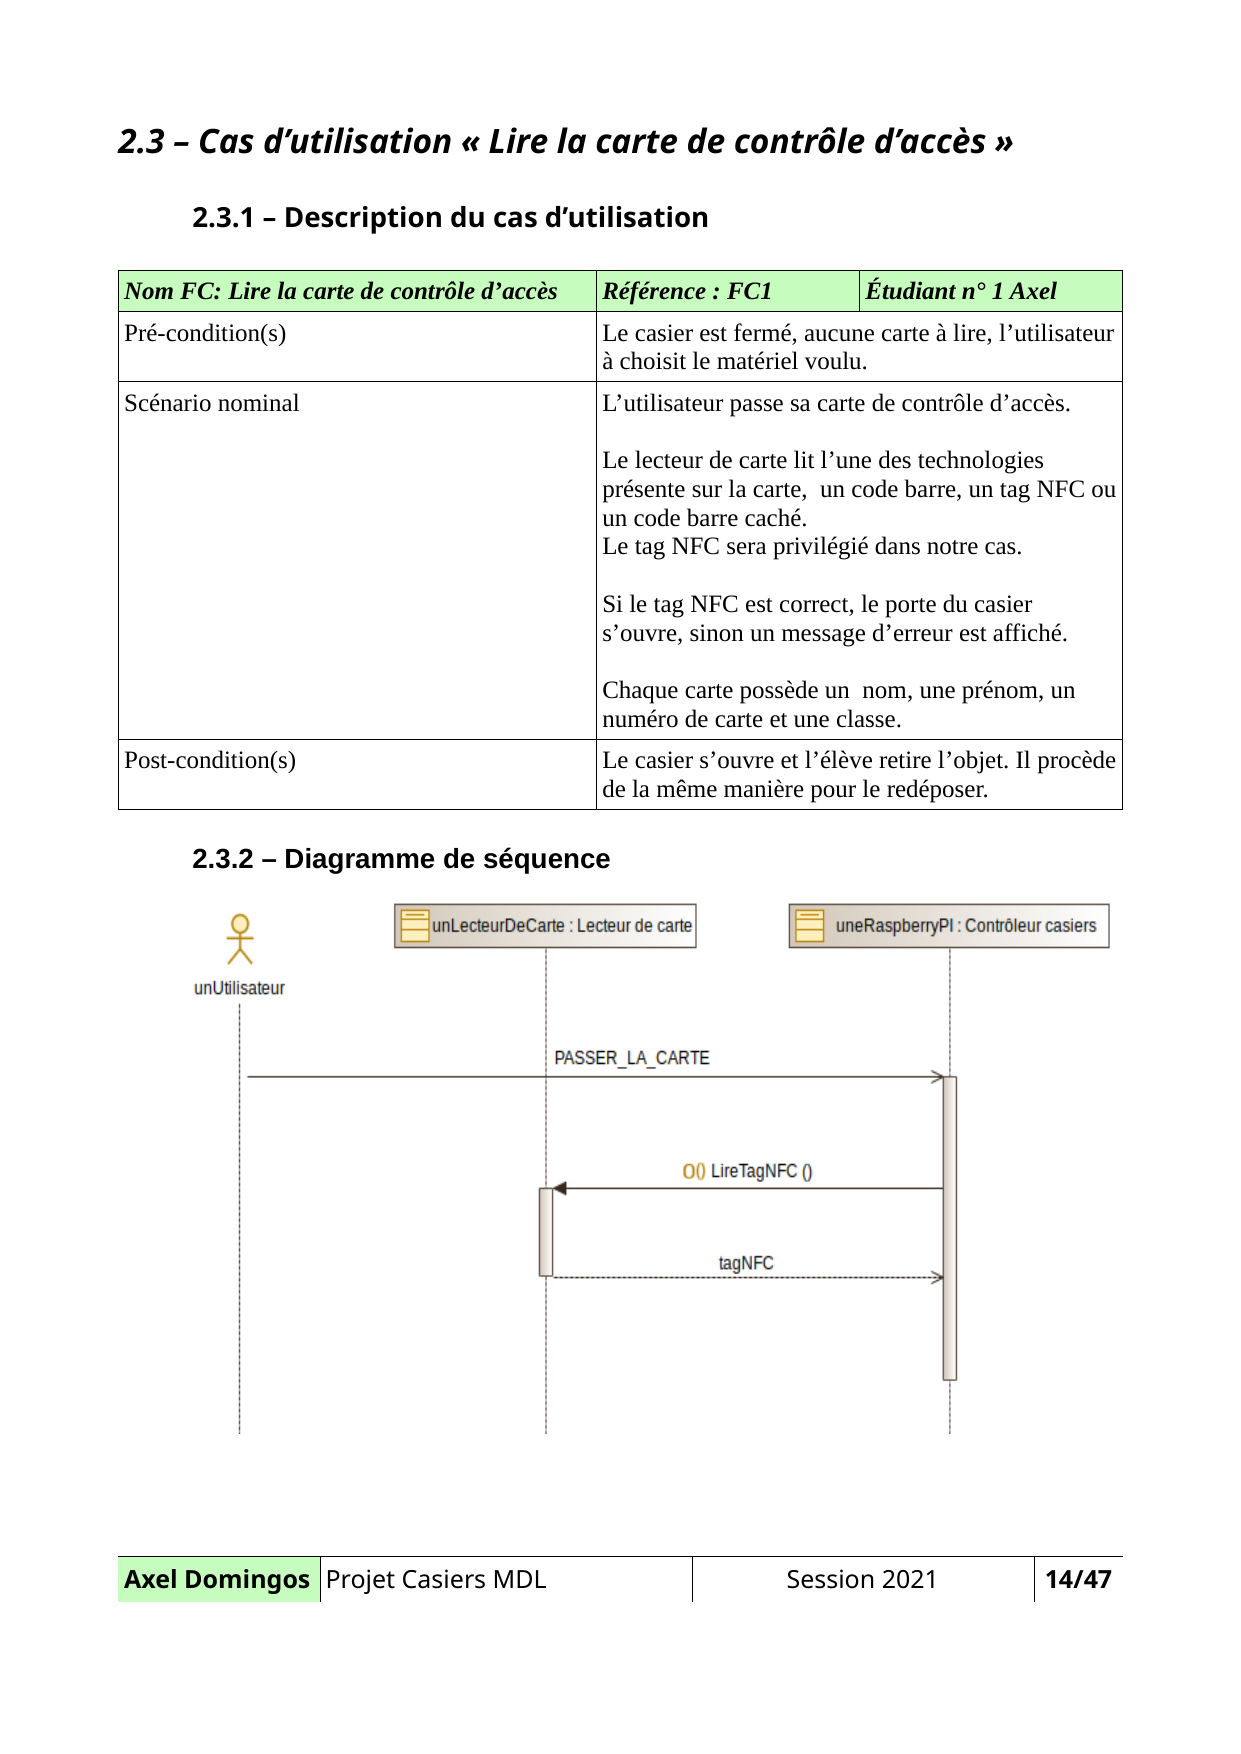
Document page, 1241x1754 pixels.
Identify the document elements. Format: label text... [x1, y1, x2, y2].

table_cell Scénario nominal [119, 382, 596, 738]
subtitle 2.3.1 – Description du cas d’utilisation [118, 198, 1122, 236]
table_header Nom FC: Lire la carte de contrôle d’accès [119, 271, 596, 311]
table_cell Post-condition(s) [119, 740, 596, 808]
table_cell Le casier est fermé, aucune carte à lire, l’utilisateur à choisit le matériel voulu. [597, 312, 1122, 381]
table_cell L’utilisateur passe sa carte de contrôle d’accès. Le lecteur de carte lit l’une des technologies présente sur la carte, un code barre, un tag NFC ou un code barre caché. Le tag NFC sera privilégié dans notre cas. Si le tag NFC est correct, le porte du casier s’ouvre, sinon un message d’erreur est affiché. Chaque carte possède un nom, une prénom, un numéro de carte et une classe. [597, 382, 1122, 738]
table_header Référence : FC1 [597, 271, 859, 311]
table_cell Le casier s’ouvre et l’élève retire l’objet. Il procède de la même manière pour le redéposer. [597, 740, 1122, 808]
table_header Étudiant n° 1 Axel [860, 271, 1122, 311]
subtitle 2.3 – Cas d’utilisation « Lire la carte de contrôle d’accès » [118, 118, 1122, 164]
subtitle 2.3.2 – Diagramme de séquence [118, 842, 1122, 874]
table_cell Pré-condition(s) [119, 312, 596, 381]
picture [118, 890, 1123, 1434]
